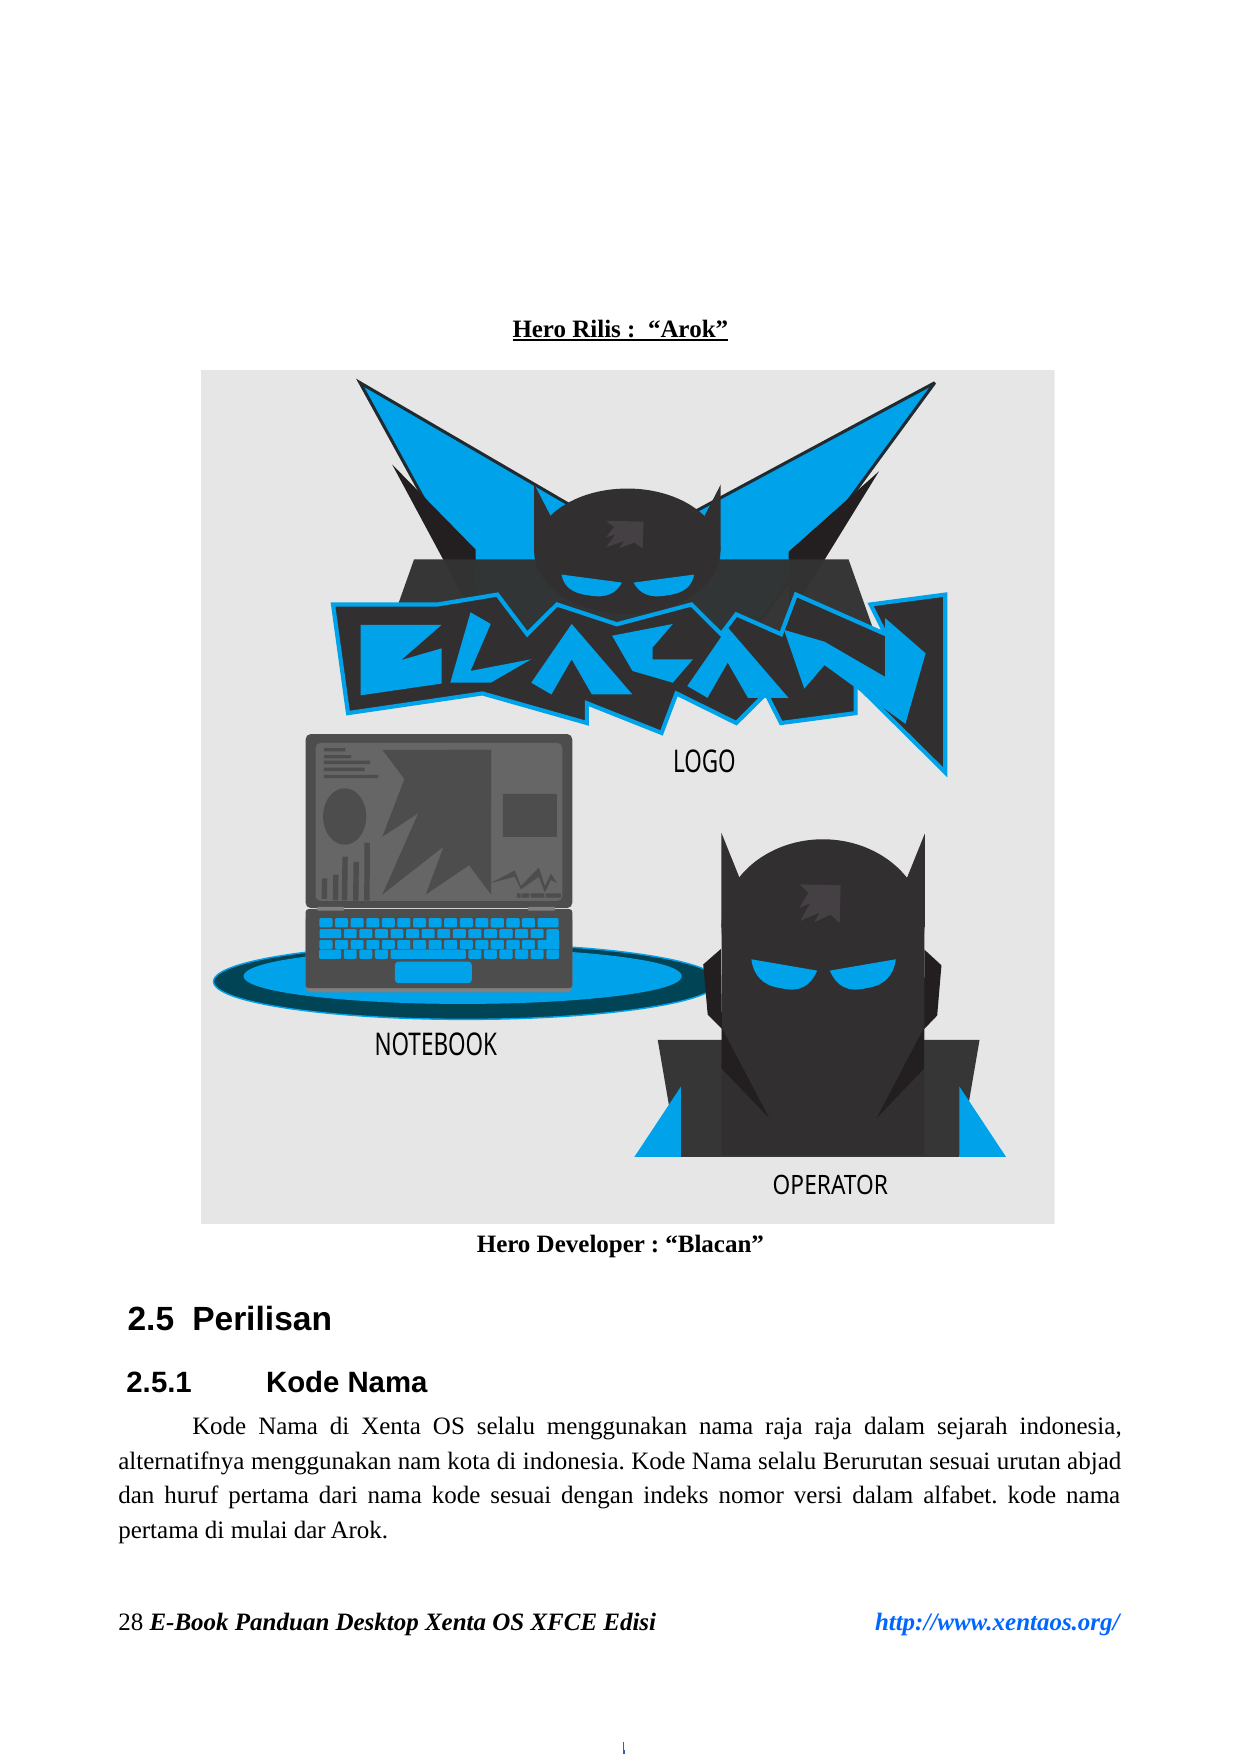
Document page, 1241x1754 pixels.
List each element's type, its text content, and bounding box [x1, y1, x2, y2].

text Hero Rilis : “Arok” [118, 314, 1122, 343]
text Hero Developer : “Blacan” [118, 363, 1122, 1258]
subtitle Kode Nama [118, 1365, 1122, 1399]
subtitle Perilisan [118, 1299, 1122, 1338]
text Kode Nama di Xenta OS selalu menggunakan nama raja raja dalam sejarah indonesia, alternatifnya menggunakan nam kota di indonesia. Kode Nama selalu Berurutan sesuai urutan abjad dan huruf pertama dari nama kode sesuai dengan indeks nomor versi dalam alfabet. kode nama pertama di mulai dar Arok. [118, 1411, 1122, 1543]
